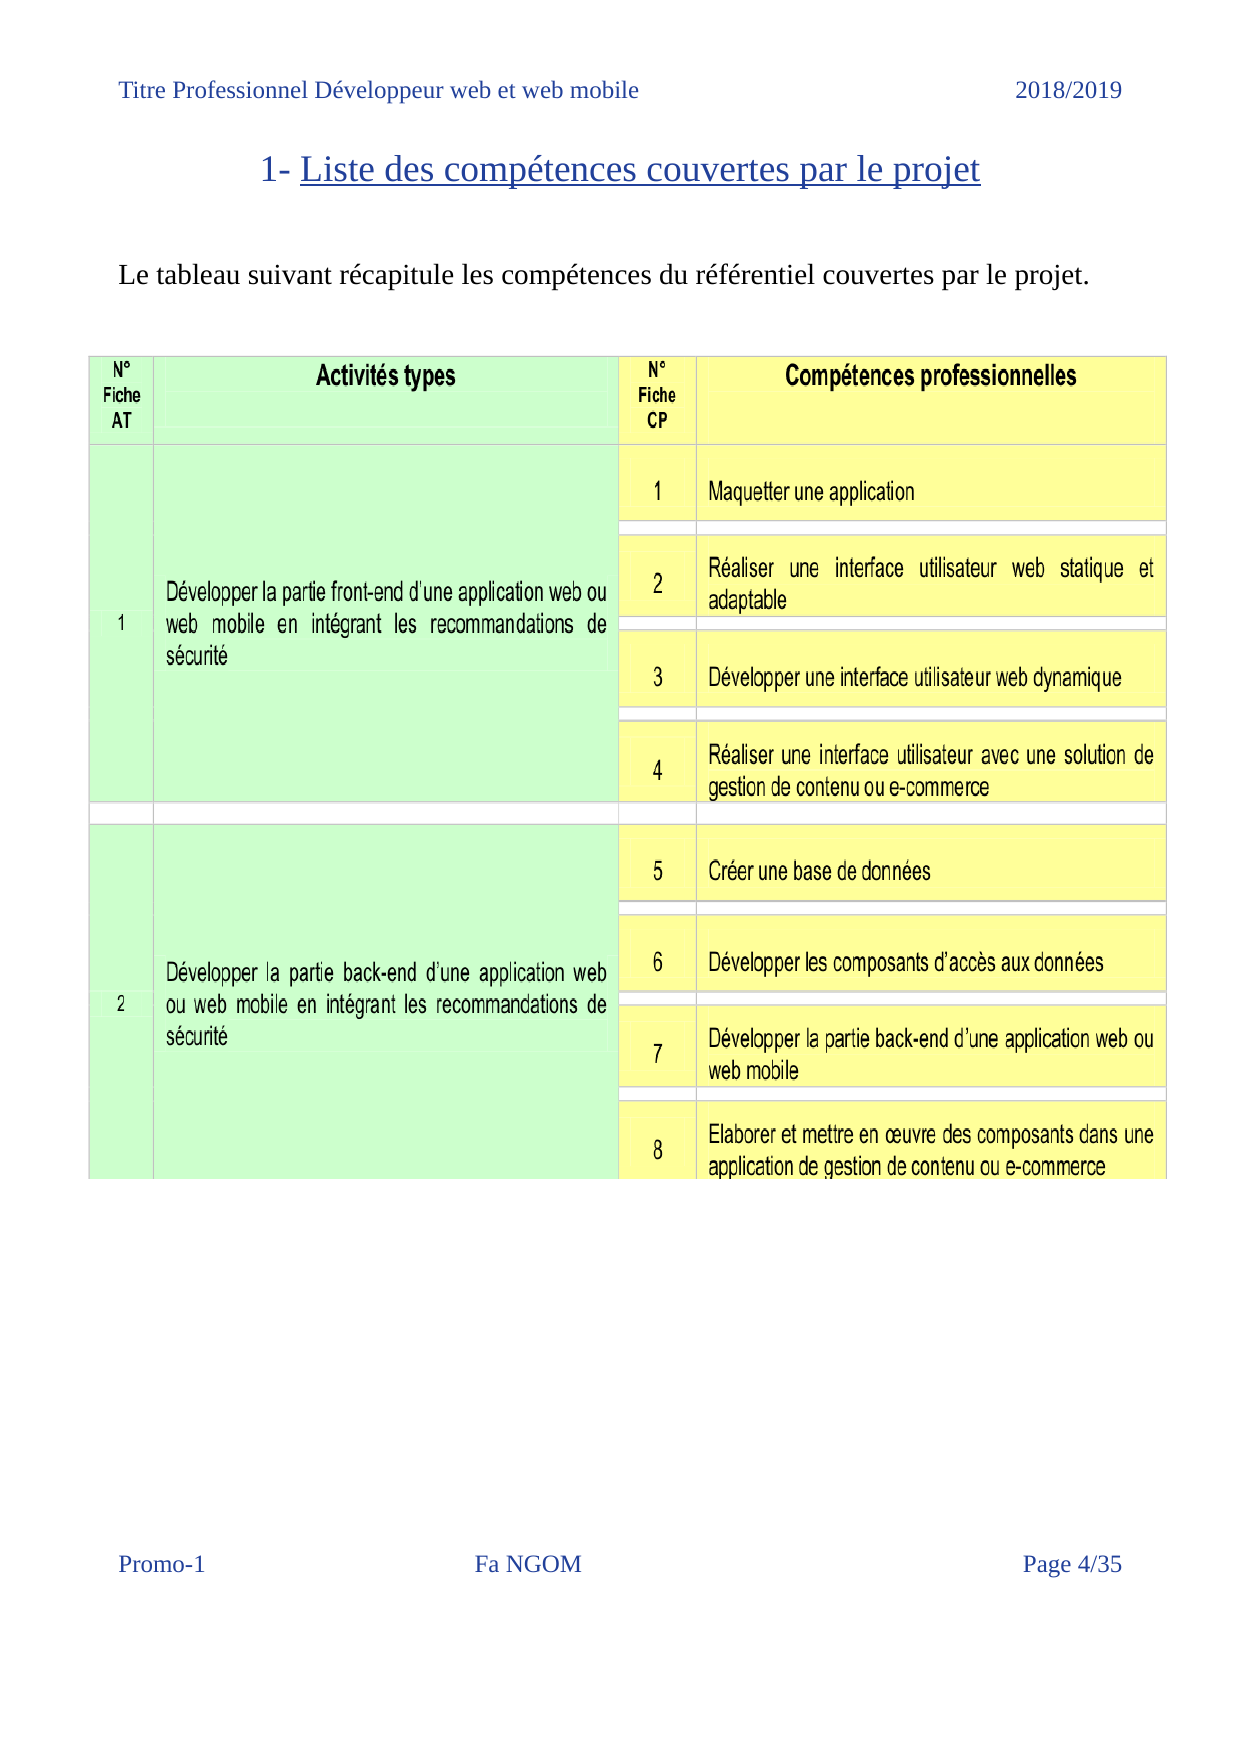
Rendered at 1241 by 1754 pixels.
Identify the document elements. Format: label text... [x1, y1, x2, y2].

text 1- Liste des compétences couvertes par le projet [118, 147, 1122, 190]
text Le tableau suivant récapitule les compétences du référentiel couvertes par le projet. [118, 257, 1122, 291]
picture [87, 355, 1169, 1179]
